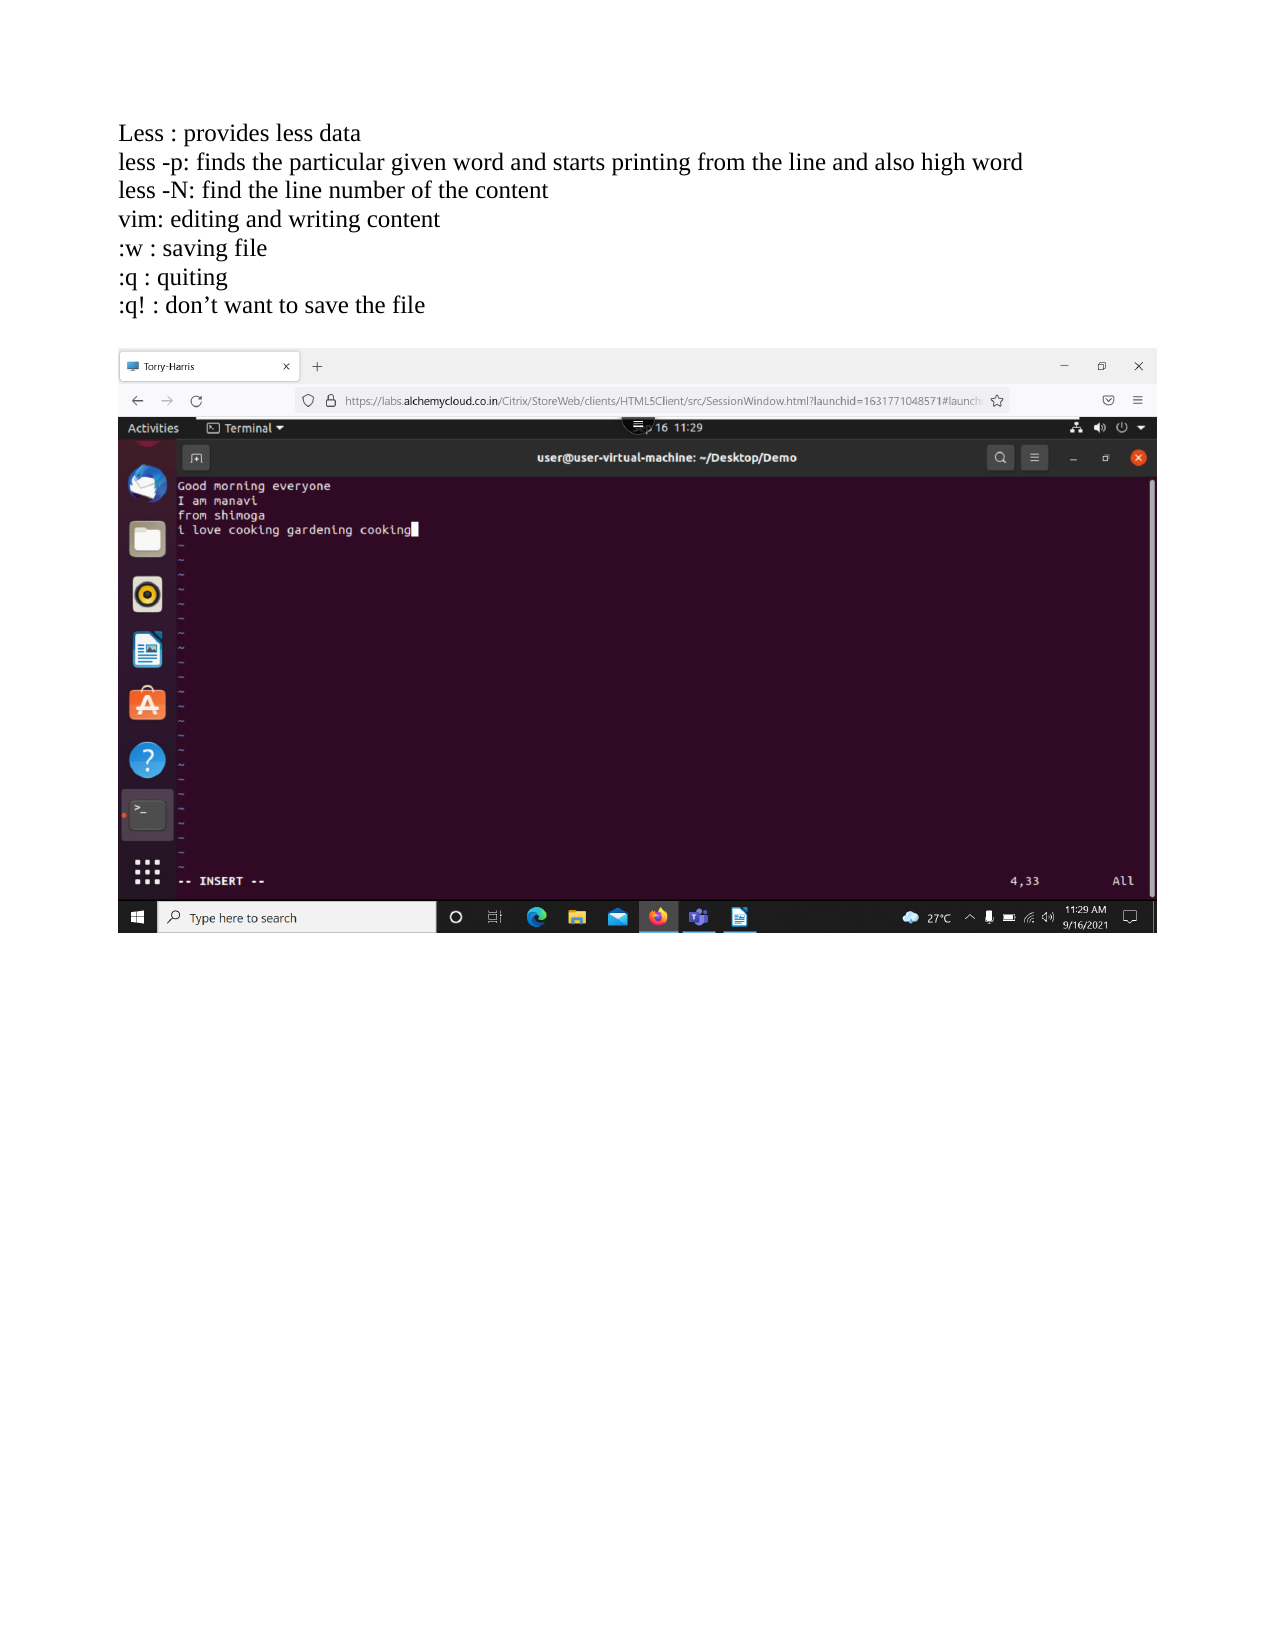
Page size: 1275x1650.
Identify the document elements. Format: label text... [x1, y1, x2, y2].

text less -N: find the line number of the content [118, 176, 1157, 204]
text vim: editing and writing content [118, 204, 1157, 233]
text :w : saving file [118, 233, 1157, 262]
text :q! : don’t want to save the file [118, 291, 1157, 319]
picture [118, 348, 1157, 933]
text Less : provides less data [118, 118, 1157, 147]
text less -p: finds the particular given word and starts printing from the line and also high word [118, 147, 1157, 176]
text :q : quiting [118, 262, 1157, 291]
